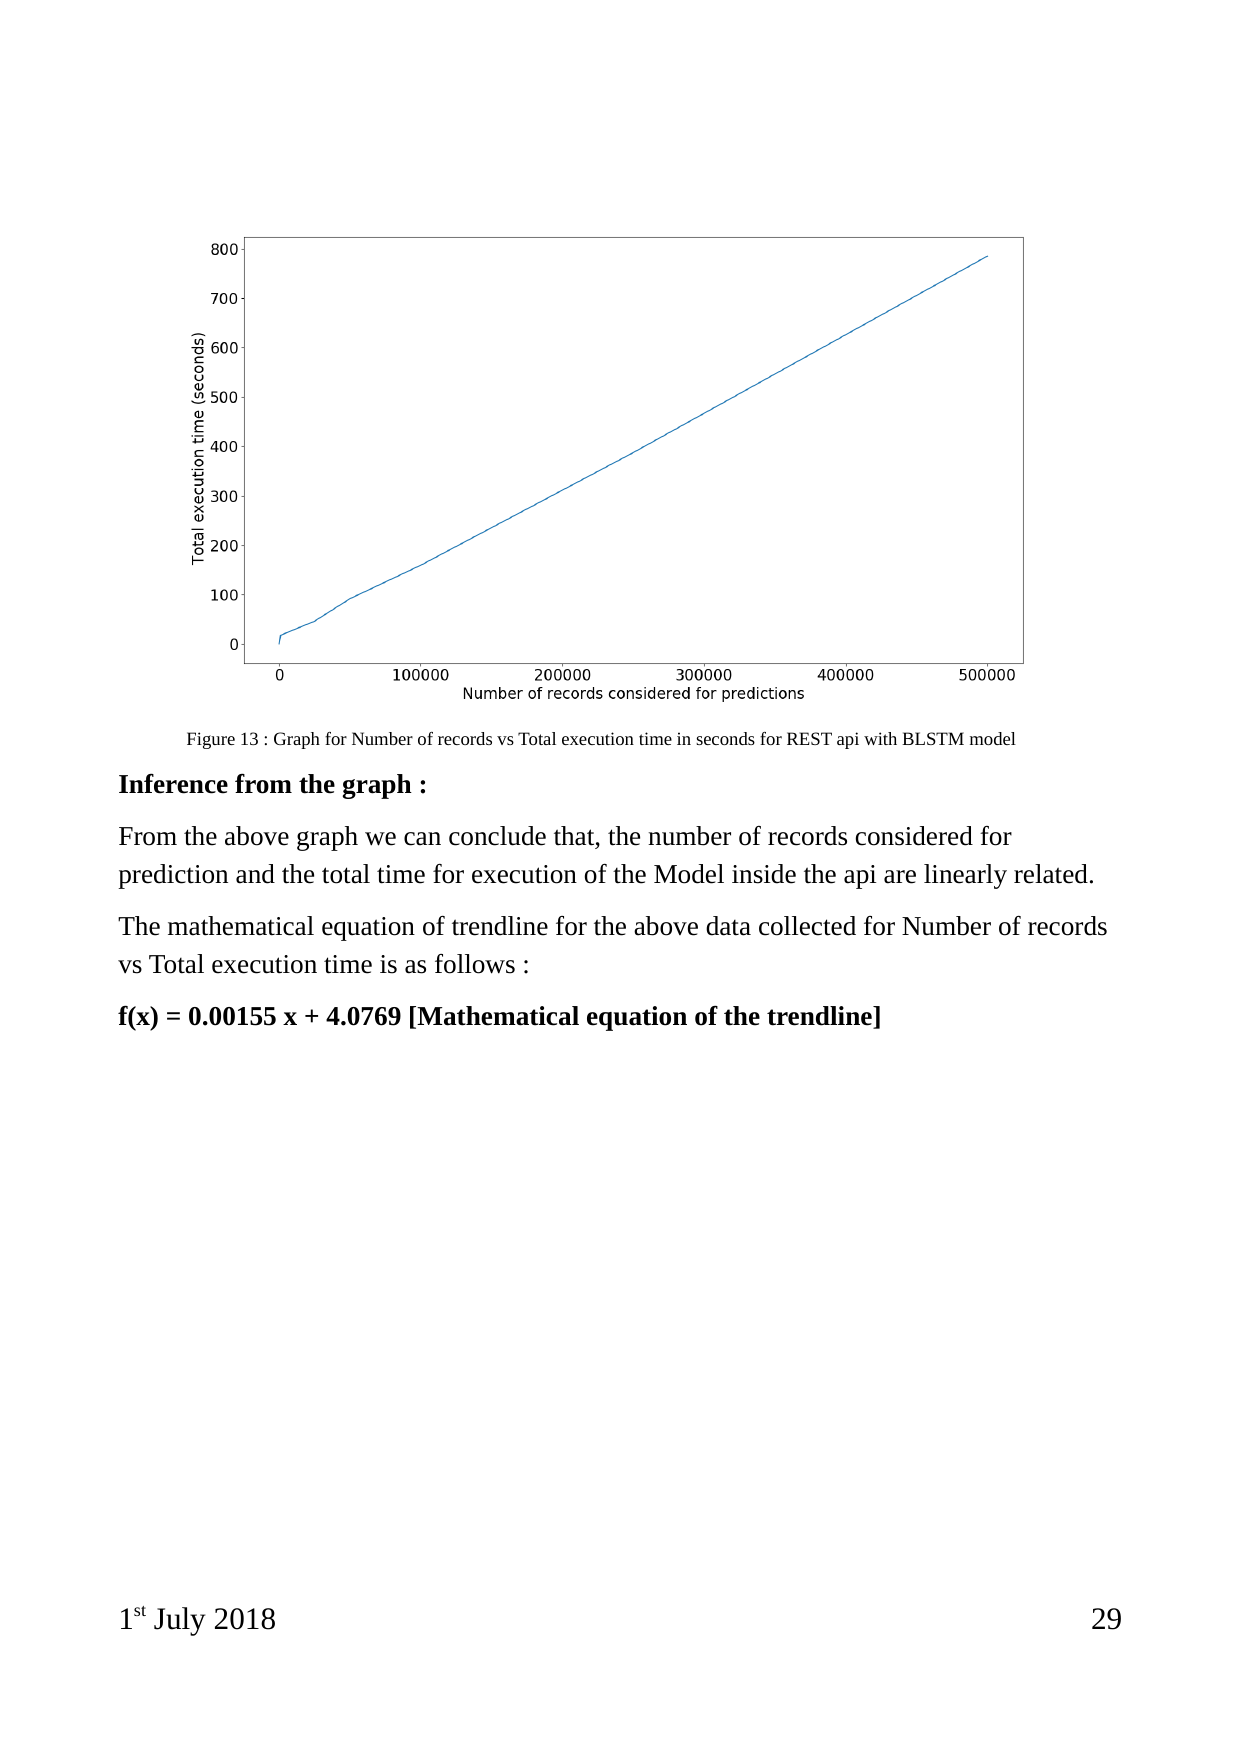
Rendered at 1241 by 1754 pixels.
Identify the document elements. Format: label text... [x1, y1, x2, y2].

text From the above graph we can conclude that, the number of records considered for prediction and the total time for execution of the Model inside the api are linearly related. [118, 820, 1122, 889]
text f(x) = 0.00155 x + 4.0769 [Mathematical equation of the trendline] [118, 1000, 1122, 1031]
picture [118, 170, 1123, 724]
text Figure 13 : Graph for Number of records vs Total execution time in seconds for REST api with BLSTM model [118, 724, 1122, 749]
text Inference from the graph : [118, 768, 1122, 799]
text The mathematical equation of trendline for the above data collected for Number of records vs Total execution time is as follows : [118, 910, 1122, 979]
